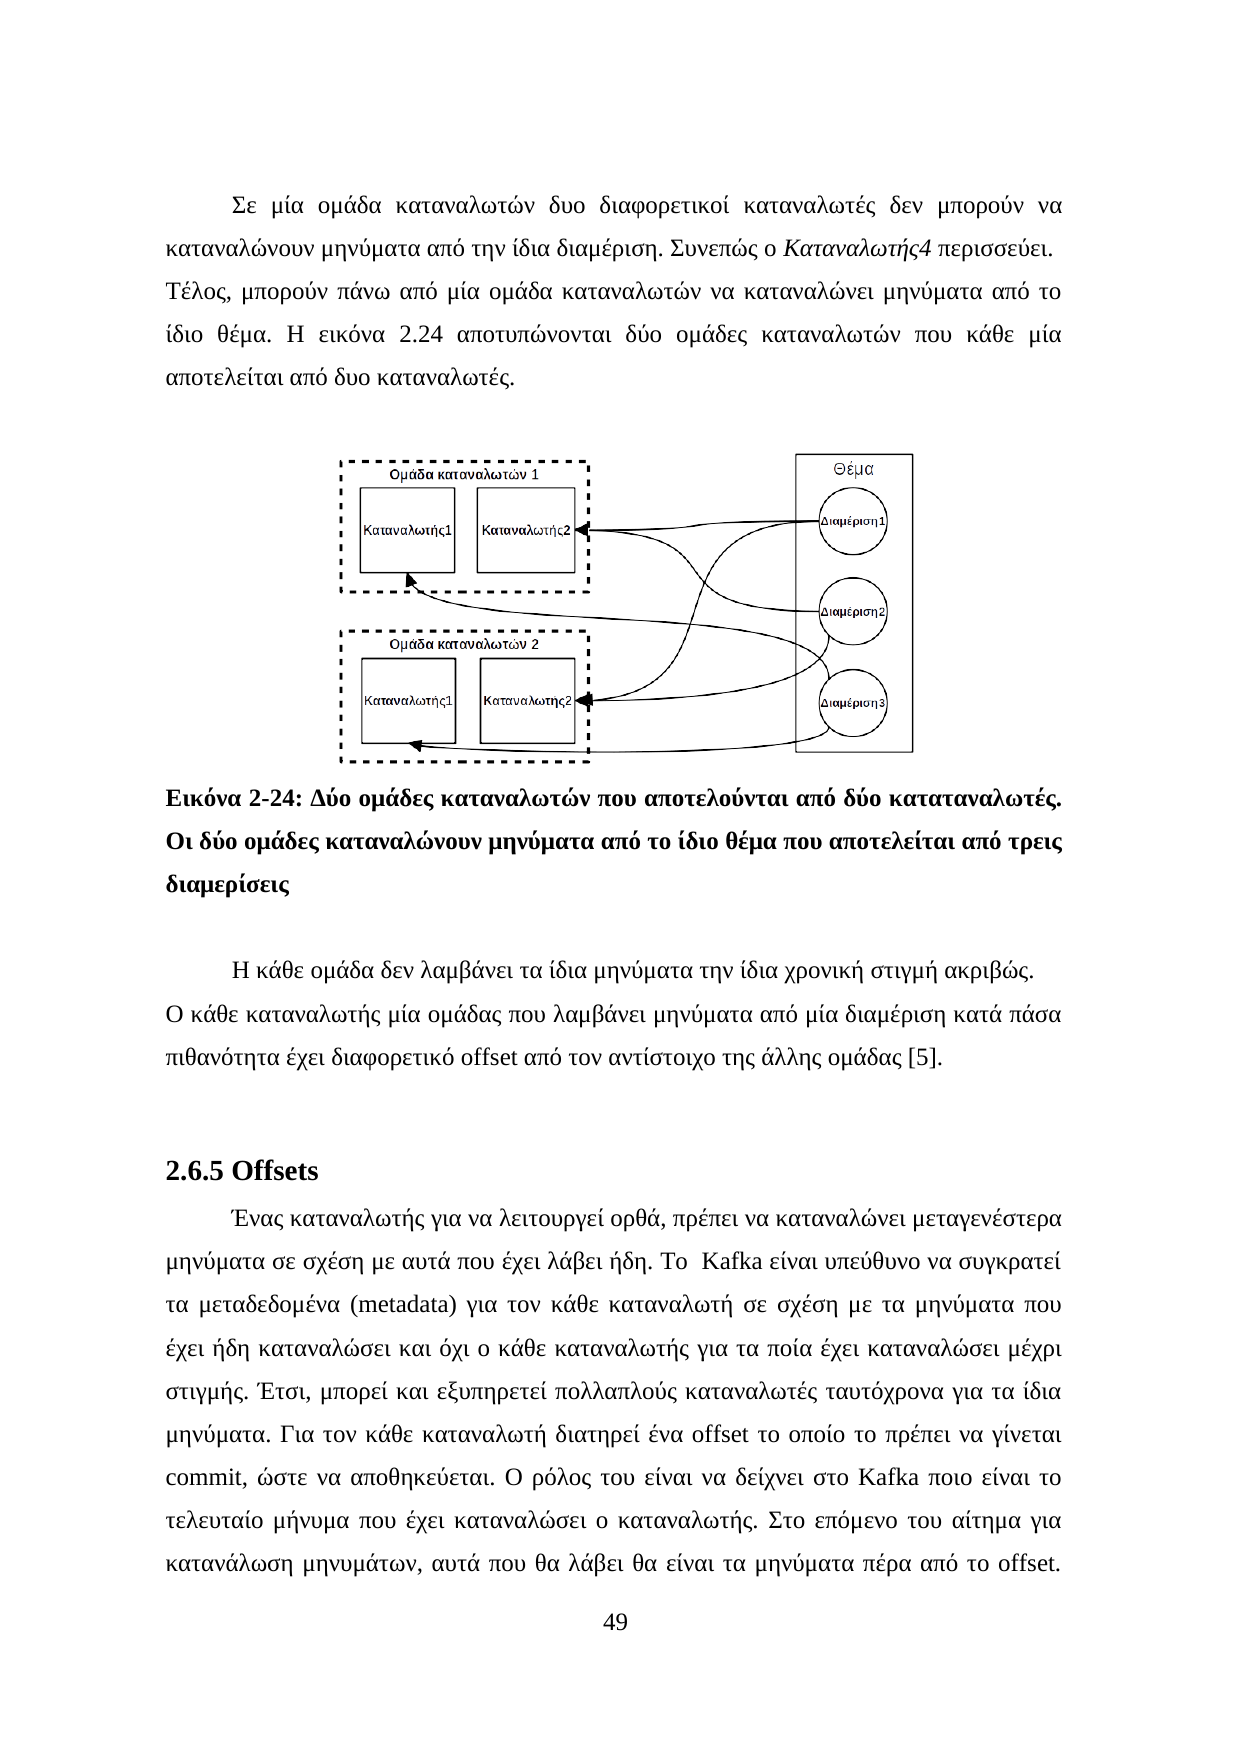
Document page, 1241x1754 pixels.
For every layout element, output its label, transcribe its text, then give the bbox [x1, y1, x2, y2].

text Τέλος, μπορούν πάνω από μία ομάδα καταναλωτών να καταναλώνει μηνύματα από το ίδιο θέμα. Η εικόνα 2.24 αποτυπώνονται δύο ομάδες καταναλωτών που κάθε μία αποτελείται από δυο καταναλωτές. [165, 276, 1063, 391]
text Ένας καταναλωτής για να λειτουργεί ορθά, πρέπει να καταναλώνει μεταγενέστερα μηνύματα σε σχέση με αυτά που έχει λάβει ήδη. Το Κafka είναι υπεύθυνο να συγκρατεί τα μεταδεδομένα (metadata) για τον κάθε καταναλωτή σε σχέση με τα μηνύματα που έχει ήδη καταναλώσει και όχι ο κάθε καταναλωτής για τα ποία έχει καταναλώσει μέχρι στιγμής. Έτσι, μπορεί και εξυπηρετεί πολλαπλούς καταναλωτές ταυτόχρονα για τα ίδια μηνύματα. Για τον κάθε καταναλωτή διατηρεί ένα offset το οποίο το πρέπει να γίνεται commit, ώστε να αποθηκεύεται. Ο ρόλος του είναι να δείχνει στο Kafka ποιο είναι το τελευταίο μήνυμα που έχει καταναλώσει ο καταναλωτής. Στο επόμενο του αίτημα για κατανάλωση μηνυμάτων, αυτά που θα λάβει θα είναι τα μηνύματα πέρα από το offset. [165, 1203, 1063, 1577]
text Η κάθε ομάδα δεν λαμβάνει τα ίδια μηνύματα την ίδια χρονική στιγμή ακριβώς. [165, 956, 1063, 984]
text Ο κάθε καταναλωτής μία ομάδας που λαμβάνει μηνύματα από μία διαμέριση κατά πάσα πιθανότητα έχει διαφορετικό offset από τον αντίστοιχο της άλλης ομάδας [5]. [165, 999, 1063, 1071]
text Εικόνα 2-24: Δύο ομάδες καταναλωτών που αποτελούνται από δύο καταταναλωτές. Οι δύο ομάδες καταναλώνουν μηνύματα από το ίδιο θέμα που αποτελείται από τρεις διαμερίσεις [165, 769, 1063, 898]
picture [165, 447, 1063, 769]
text Σε μία ομάδα καταναλωτών δυο διαφορετικοί καταναλωτές δεν μπορούν να καταναλώνουν μηνύματα από την ίδια διαμέριση. Συνεπώς ο Καταναλωτής4 περισσεύει. [165, 190, 1063, 262]
subtitle 2.6.5 Offsets [165, 1153, 1063, 1187]
